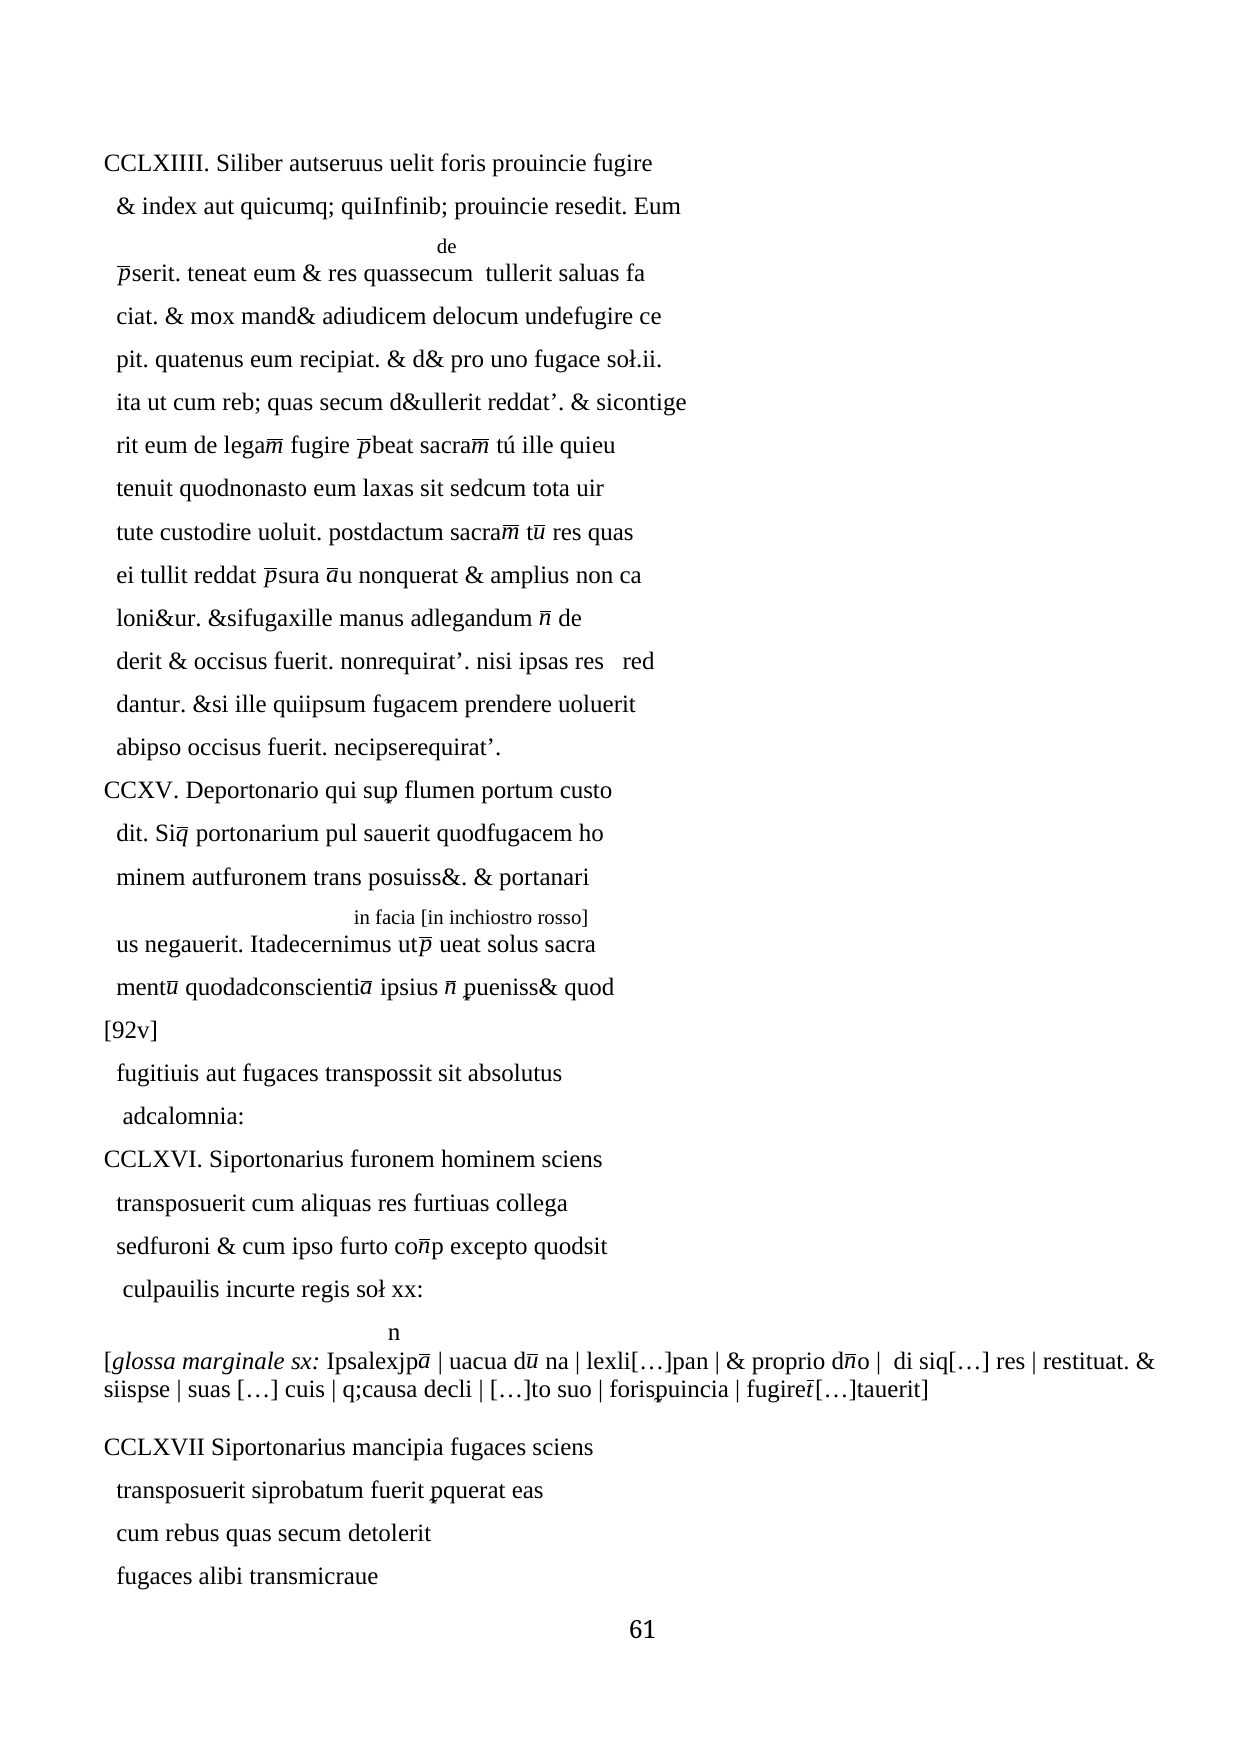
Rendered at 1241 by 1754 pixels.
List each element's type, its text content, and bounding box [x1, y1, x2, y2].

text pit. quatenus eum recipiat. & d& pro uno fugace soł.ii. [103, 344, 1211, 373]
text rit eum de lega fugire beat sacra tú ille quieu [103, 430, 1211, 459]
text CCLXVII Siportonarius mancipia fugaces sciens [103, 1432, 1211, 1461]
text loni&ur. &sifugaxille manus adlegandum de [103, 603, 1211, 632]
text transposuerit siprobatum fuerit ᵱquerat eas [103, 1475, 1211, 1504]
text transposuerit cum aliquas res furtiuas collega [103, 1188, 1211, 1216]
text ei tullit reddat sura u nonquerat & amplius non ca [103, 560, 1211, 588]
text derit & occisus fuerit. nonrequirat’. nisi ipsas res red [103, 646, 1211, 675]
text tenuit quodnonasto eum laxas sit sedcum tota uir [103, 473, 1211, 502]
text CCLXIIII. Siliber autseruus uelit foris prouincie fugire [103, 148, 1211, 176]
text in facia [in inchiostro rosso] [103, 905, 1211, 929]
text serit. teneat eum & res quassecum tullerit saluas fa [103, 258, 1211, 287]
text culpauilis incurte regis soł xx: [103, 1274, 1211, 1303]
text minem autfuronem trans posuiss&. & portanari [103, 862, 1211, 890]
text fugitiuis aut fugaces transpossit sit absolutus [103, 1058, 1211, 1087]
text us negauerit. Itadecernimus ut ueat solus sacra [103, 929, 1211, 958]
text CCXV. Deportonario qui suᵱ flumen portum custo [103, 775, 1211, 804]
text fugaces alibi transmicraue [103, 1561, 1211, 1590]
text n [103, 1317, 1211, 1346]
text adcalomnia: [103, 1101, 1211, 1130]
text cum rebus quas secum detolerit [103, 1518, 1211, 1547]
text & index aut quicumq; quiInfinib; prouincie resedit. Eum [103, 191, 1211, 219]
text dit. Si portonarium pul sauerit quodfugacem ho [103, 818, 1211, 847]
text [glossa marginale sx: Ipsalexjp | uacua d na | lexli[…]pan | & proprio do | di siq[…] res | restituat. & siispse | suas […] cuis | q;causa decli | […]to suo | forisᵱuincia | fugire[…]tauerit] [103, 1346, 1211, 1403]
text ita ut cum reb; quas secum d&ullerit reddat’. & sicontige [103, 387, 1211, 416]
text dantur. &si ille quiipsum fugacem prendere uoluerit [103, 689, 1211, 718]
text CCLXVI. Siportonarius furonem hominem sciens [103, 1144, 1211, 1173]
text ment quodadconscienti ipsius ᵱueniss& quod [103, 972, 1211, 1001]
text de [103, 234, 1211, 258]
text sedfuroni & cum ipso furto cop excepto quodsit [103, 1231, 1211, 1259]
text tute custodire uoluit. postdactum sacra t res quas [103, 517, 1211, 545]
text [92v] [103, 1015, 1211, 1044]
text ciat. & mox mand& adiudicem delocum undefugire ce [103, 301, 1211, 330]
text abipso occisus fuerit. necipserequirat’. [103, 732, 1211, 761]
